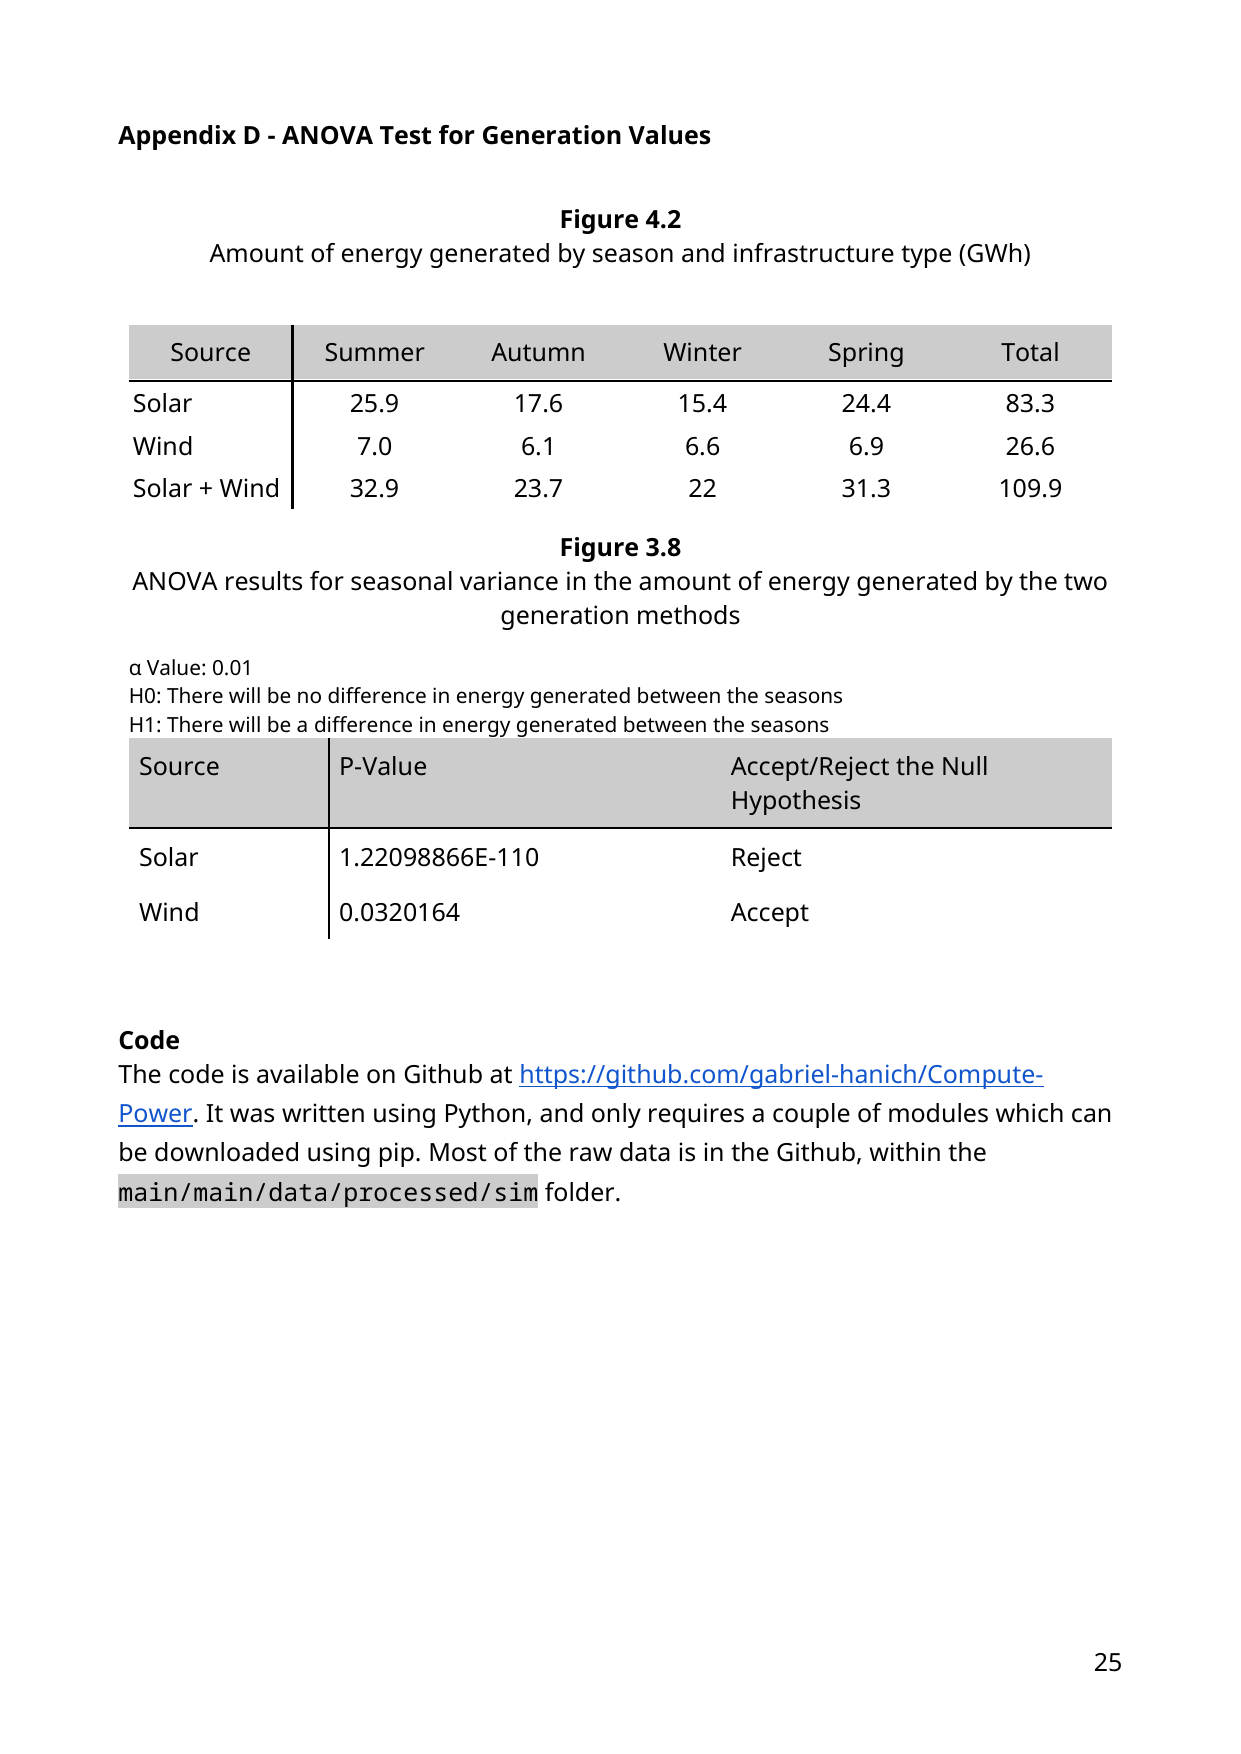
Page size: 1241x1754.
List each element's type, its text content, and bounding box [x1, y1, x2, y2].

table_header Accept/Reject the Null Hypothesis [720, 738, 1112, 827]
table_cell 109.9 [948, 466, 1112, 509]
table_header Total [948, 325, 1112, 379]
table_cell α Value: 0.01 H0: There will be no difference in energy generated between the seasons H1: There will be a difference in energy generated between the seasons [118, 643, 1122, 949]
table_cell 22 [620, 466, 784, 509]
table_header Figure 4.2 Amount of energy generated by season and infrastructure type (GWh) [118, 191, 1122, 280]
table_cell 6.1 [456, 424, 620, 466]
table_cell Solar [129, 829, 328, 884]
table_header Source [129, 738, 328, 827]
table_cell 26.6 [948, 424, 1112, 466]
table_cell 1.22098866E-110 [330, 829, 720, 884]
text The code is available on Github at https://github.com/gabriel-hanich/Compute-Power. It was written using Python, and only requires a couple of modules which can be downloaded using pip. Most of the raw data is in the Github, within the main/main/data/processed/sim folder. [118, 1057, 1122, 1208]
table_header Autumn [456, 325, 620, 379]
table_cell 0.0320164 [330, 884, 720, 939]
table_header Source [129, 325, 291, 379]
table_cell 6.6 [620, 424, 784, 466]
subtitle Code [118, 1023, 1122, 1057]
table_cell 15.4 [620, 382, 784, 424]
table_cell Wind [129, 424, 291, 466]
table_cell Wind [129, 884, 328, 939]
table_header Summer [294, 325, 456, 379]
table_cell 31.3 [784, 466, 948, 509]
table_cell Figure 3.8 ANOVA results for seasonal variance in the amount of energy generated by the two generation methods [118, 519, 1122, 642]
table_header Winter [620, 325, 784, 379]
table_cell 17.6 [456, 382, 620, 424]
table_cell 24.4 [784, 382, 948, 424]
table_cell 7.0 [294, 424, 456, 466]
table_cell 23.7 [456, 466, 620, 509]
table_cell 32.9 [294, 466, 456, 509]
table_cell Reject [720, 829, 1112, 884]
table_cell 83.3 [948, 382, 1112, 424]
table_cell Solar [129, 382, 291, 424]
table_cell [118, 280, 1122, 519]
table_header Spring [784, 325, 948, 379]
table_cell Solar + Wind [129, 466, 291, 509]
table_cell 6.9 [784, 424, 948, 466]
table_cell 25.9 [294, 382, 456, 424]
table_header P-Value [330, 738, 720, 827]
subtitle Appendix D - ANOVA Test for Generation Values [118, 118, 1122, 152]
table_cell Accept [720, 884, 1112, 939]
